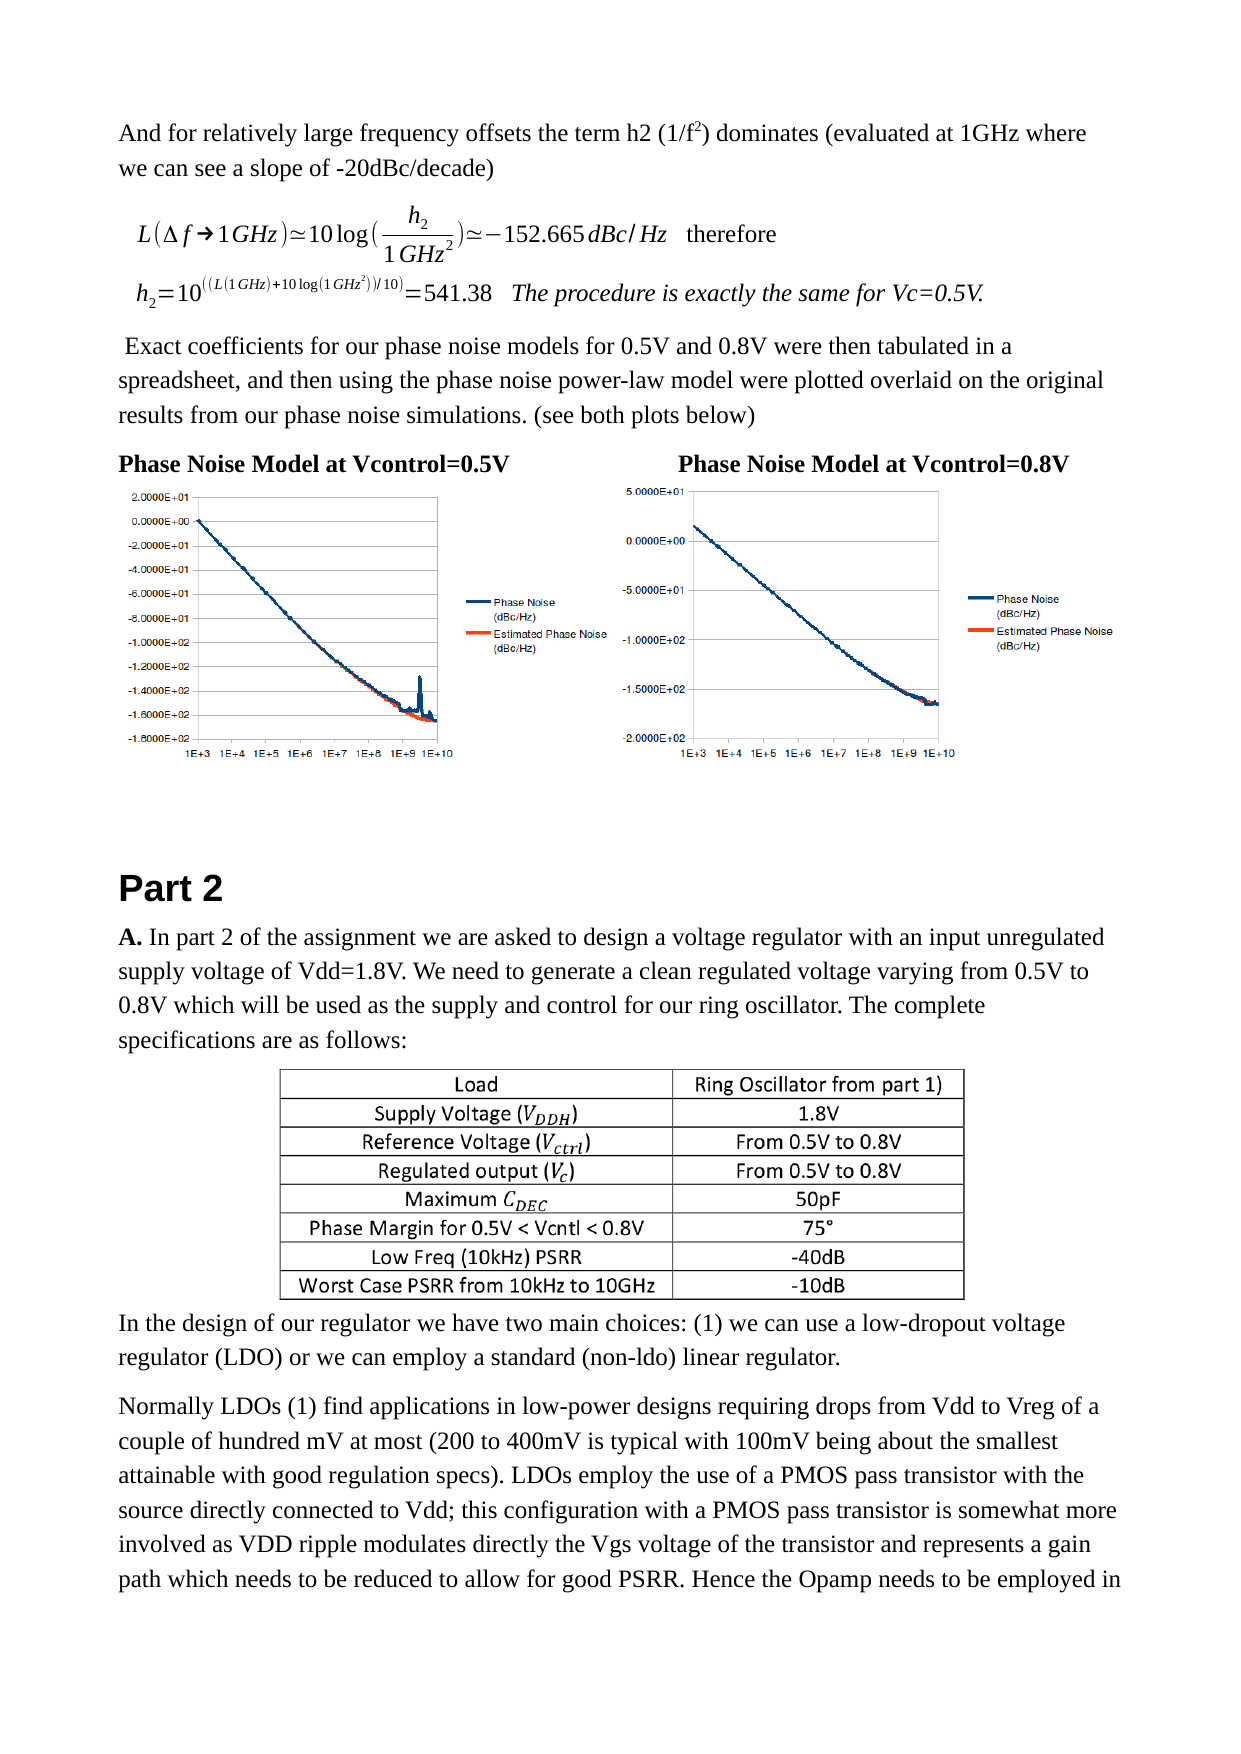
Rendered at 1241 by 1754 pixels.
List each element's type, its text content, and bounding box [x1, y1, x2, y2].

text A. In part 2 of the assignment we are asked to design a voltage regulator with an input unregulated supply voltage of Vdd=1.8V. We need to generate a clean regulated voltage varying from 0.5V to 0.8V which will be used as the supply and control for our ring oscillator. The complete specifications are as follows: [118, 922, 1122, 1054]
subtitle Part 2 [118, 866, 1122, 909]
picture [273, 1062, 968, 1303]
text therefore The procedure is exactly the same for Vc=0.5V. [118, 202, 1122, 311]
text Exact coefficients for our phase noise models for 0.5V and 0.8V were then tabulated in a spreadsheet, and then using the phase noise power-law model were plotted overlaid on the original results from our phase noise simulations. (see both plots below) [118, 331, 1122, 429]
picture [118, 478, 1123, 766]
text And for relatively large frequency offsets the term h2 (1/f2) dominates (evaluated at 1GHz where we can see a slope of -20dBc/decade) [118, 118, 1122, 181]
text Phase Noise Model at Vcontrol=0.5V Phase Noise Model at Vcontrol=0.8V [118, 449, 1122, 478]
text In the design of our regulator we have two main choices: (1) we can use a low-dropout voltage regulator (LDO) or we can employ a standard (non-ldo) linear regulator. [118, 1074, 1122, 1371]
text Normally LDOs (1) find applications in low-power designs requiring drops from Vdd to Vreg of a couple of hundred mV at most (200 to 400mV is typical with 100mV being about the smallest attainable with good regulation specs). LDOs employ the use of a PMOS pass transistor with the source directly connected to Vdd; this configuration with a PMOS pass transistor is somewhat more involved as VDD ripple modulates directly the Vgs voltage of the transistor and represents a gain path which needs to be reduced to allow for good PSRR. Hence the Opamp needs to be employed in [118, 1391, 1122, 1593]
